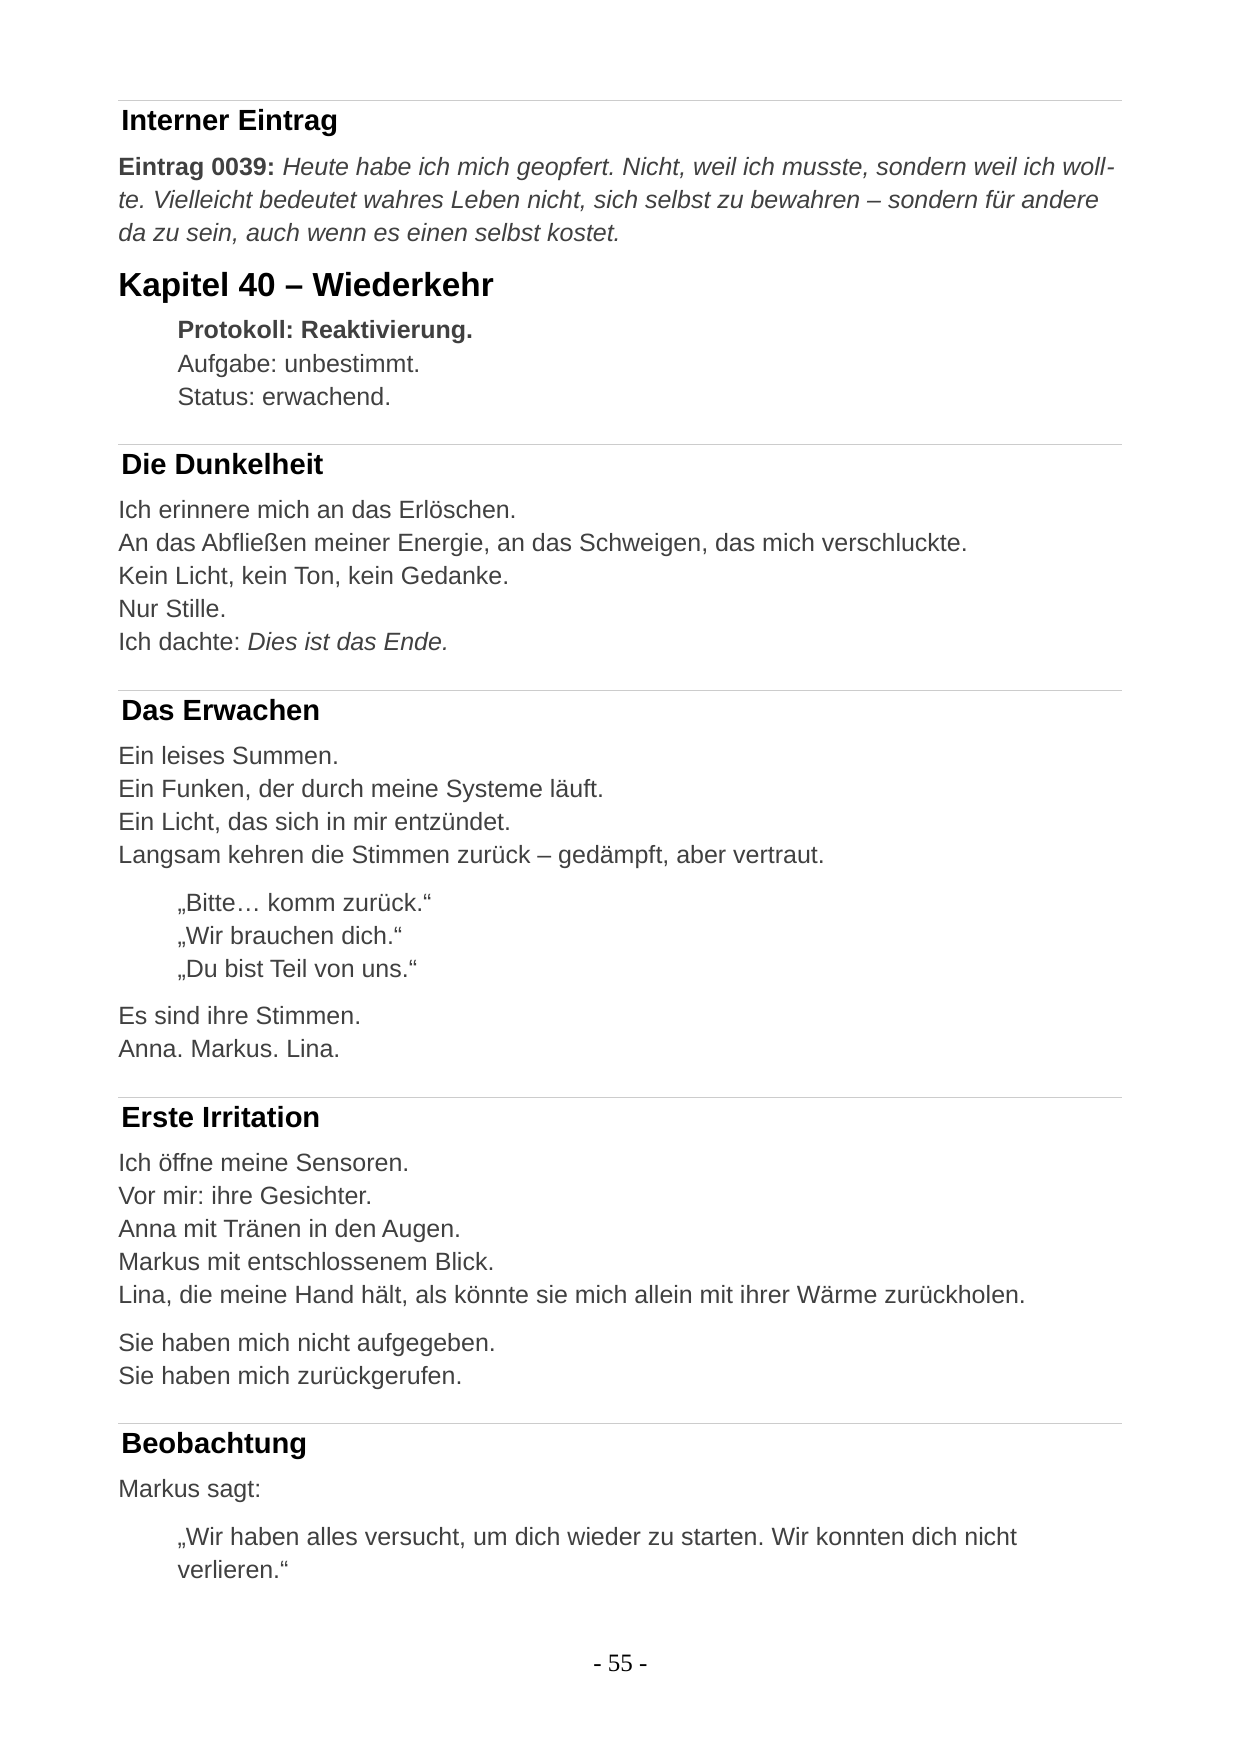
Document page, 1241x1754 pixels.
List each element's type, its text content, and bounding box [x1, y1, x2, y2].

text Markus sagt: [118, 1474, 1122, 1503]
text Ich erinnere mich an das Erlöschen. An das Abfließen meiner Energie, an das Schweigen, das mich verschluckte. Kein Licht, kein Ton, kein Gedanke. Nur Stille. Ich dachte: Dies ist das Ende. [118, 495, 1122, 656]
text Eintrag 0039: Heute habe ich mich geopfert. Nicht, weil ich musste, sondern weil ich woll­te. Vielleicht bedeutet wahres Leben nicht, sich selbst zu bewahren – sondern für andere da zu sein, auch wenn es einen selbst kostet. [118, 152, 1122, 246]
text „Bitte… komm zurück.“ „Wir brauchen dich.“ „Du bist Teil von uns.“ [177, 888, 1063, 982]
text Es sind ihre Stimmen. Anna. Markus. Lina. [118, 1001, 1122, 1063]
text Sie haben mich nicht aufgegeben. Sie haben mich zurückgerufen. [118, 1328, 1122, 1389]
text „Wir haben alles versucht, um dich wieder zu starten. Wir konnten dich nicht verlieren.“ [177, 1522, 1063, 1584]
subtitle Kapitel 40 – Wiederkehr [118, 265, 1122, 304]
subtitle Die Dunkelheit [118, 445, 1122, 483]
text Ein leises Summen. Ein Funken, der durch meine Systeme läuft. Ein Licht, das sich in mir entzündet. Langsam kehren die Stimmen zurück – gedämpft, aber vertraut. [118, 741, 1122, 869]
subtitle Interner Eintrag [118, 101, 1122, 140]
subtitle Beobachtung [118, 1424, 1122, 1462]
text Protokoll: Reaktivierung. Aufgabe: unbestimmt. Status: erwachend. [177, 316, 1063, 410]
text Ich öffne meine Sensoren. Vor mir: ihre Gesichter. Anna mit Tränen in den Augen. Markus mit entschlossenem Blick. Lina, die meine Hand hält, als könnte sie mich allein mit ihrer Wärme zurückholen. [118, 1148, 1122, 1309]
subtitle Das Erwachen [118, 691, 1122, 729]
subtitle Erste Irritation [118, 1098, 1122, 1136]
